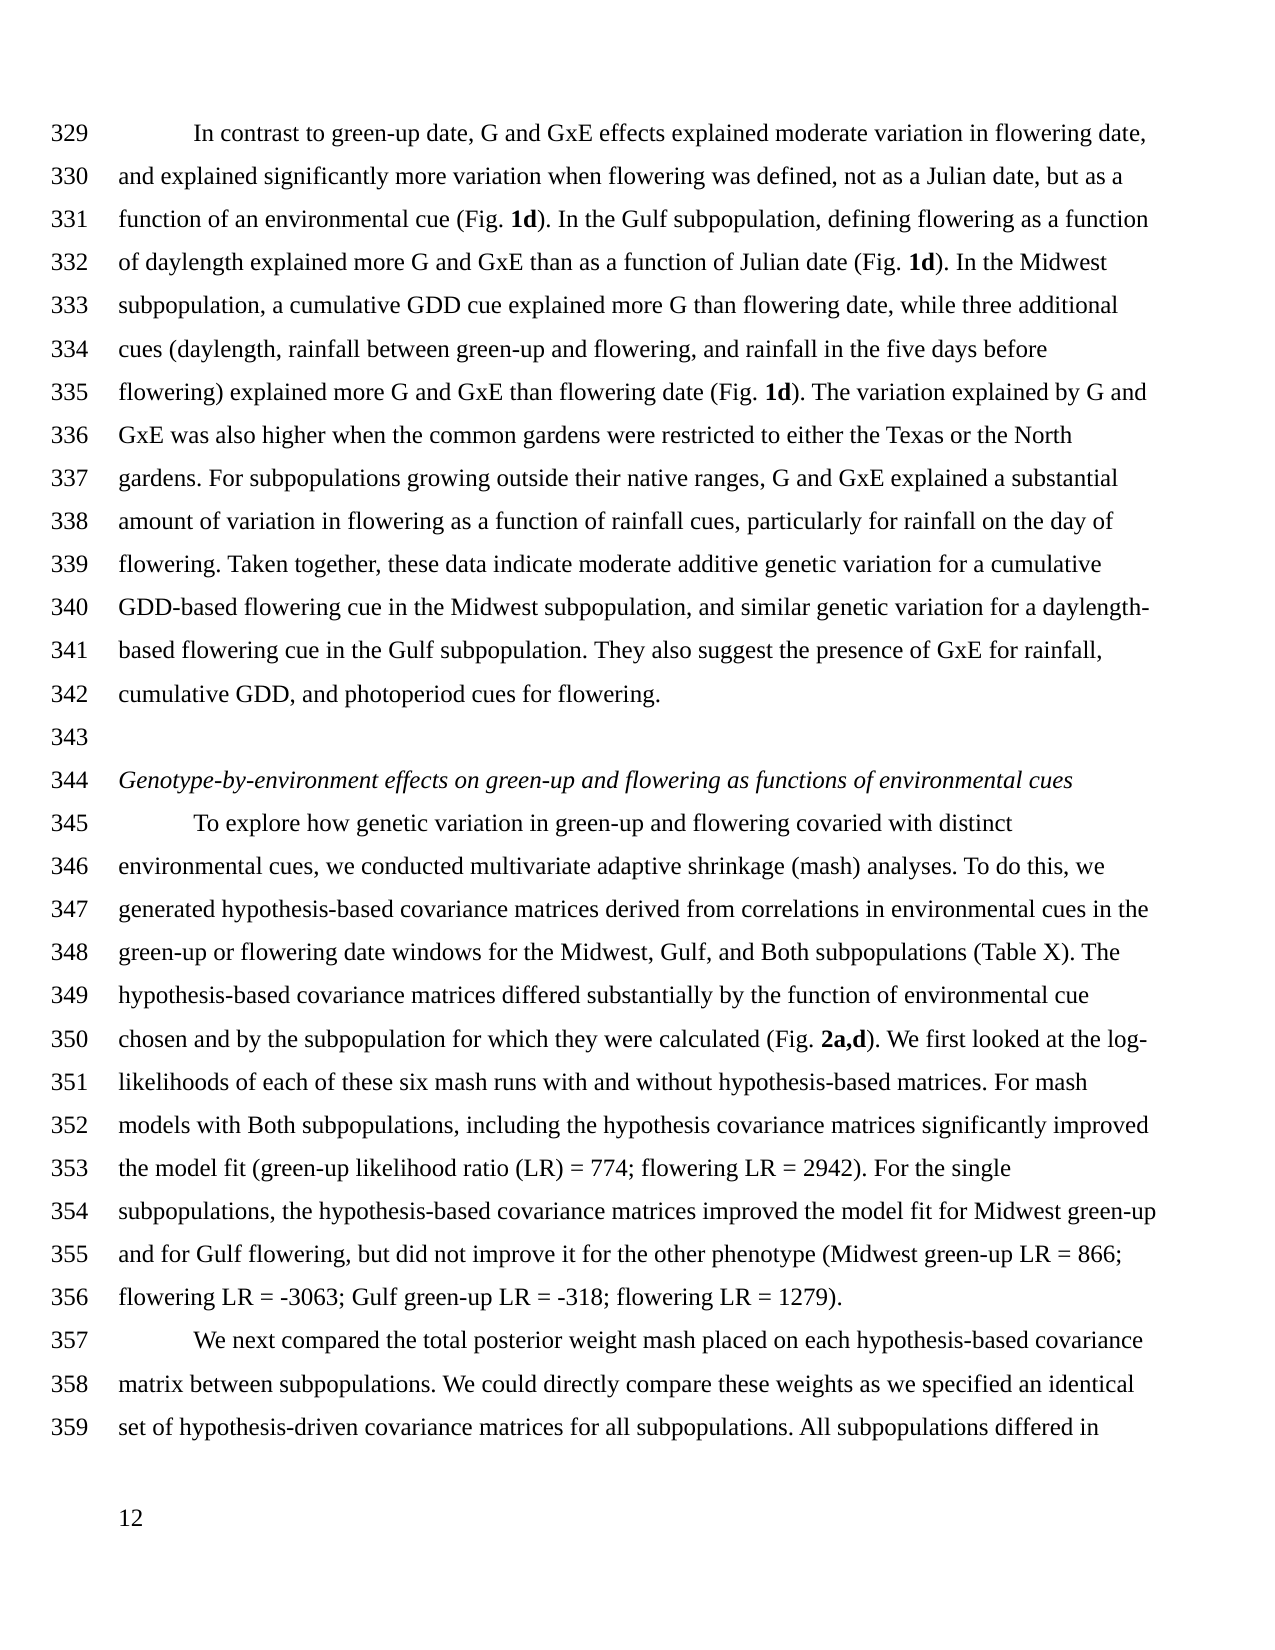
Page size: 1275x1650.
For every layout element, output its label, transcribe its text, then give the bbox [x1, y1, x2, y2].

text We next compared the total posterior weight mash placed on each hypothesis-based covariance matrix between subpopulations. We could directly compare these weights as we specified an identical set of hypothesis-driven covariance matrices for all subpopulations. All subpopulations differed in [118, 1326, 1157, 1441]
text Genotype-by-environment effects on green-up and flowering as functions of environmental cues [118, 765, 1157, 794]
text In contrast to green-up date, G and GxE effects explained moderate variation in flowering date, and explained significantly more variation when flowering was defined, not as a Julian date, but as a function of an environmental cue (Fig. 1d). In the Gulf subpopulation, defining flowering as a function of daylength explained more G and GxE than as a function of Julian date (Fig. 1d). In the Midwest subpopulation, a cumulative GDD cue explained more G than flowering date, while three additional cues (daylength, rainfall between green-up and flowering, and rainfall in the five days before flowering) explained more G and GxE than flowering date (Fig. 1d). The variation explained by G and GxE was also higher when the common gardens were restricted to either the Texas or the North gardens. For subpopulations growing outside their native ranges, G and GxE explained a substantial amount of variation in flowering as a function of rainfall cues, particularly for rainfall on the day of flowering. Taken together, these data indicate moderate additive genetic variation for a cumulative GDD-based flowering cue in the Midwest subpopulation, and similar genetic variation for a daylength-based flowering cue in the Gulf subpopulation. They also suggest the presence of GxE for rainfall, cumulative GDD, and photoperiod cues for flowering. [118, 118, 1157, 707]
text To explore how genetic variation in green-up and flowering covaried with distinct environmental cues, we conducted multivariate adaptive shrinkage (mash) analyses. To do this, we generated hypothesis-based covariance matrices derived from correlations in environmental cues in the green-up or flowering date windows for the Midwest, Gulf, and Both subpopulations (Table X). The hypothesis-based covariance matrices differed substantially by the function of environmental cue chosen and by the subpopulation for which they were calculated (Fig. 2a,d). We first looked at the log-likelihoods of each of these six mash runs with and without hypothesis-based matrices. For mash models with Both subpopulations, including the hypothesis covariance matrices significantly improved the model fit (green-up likelihood ratio (LR) = 774; flowering LR = 2942). For the single subpopulations, the hypothesis-based covariance matrices improved the model fit for Midwest green-up and for Gulf flowering, but did not improve it for the other phenotype (Midwest green-up LR = 866; flowering LR = -3063; Gulf green-up LR = -318; flowering LR = 1279). [118, 808, 1157, 1311]
